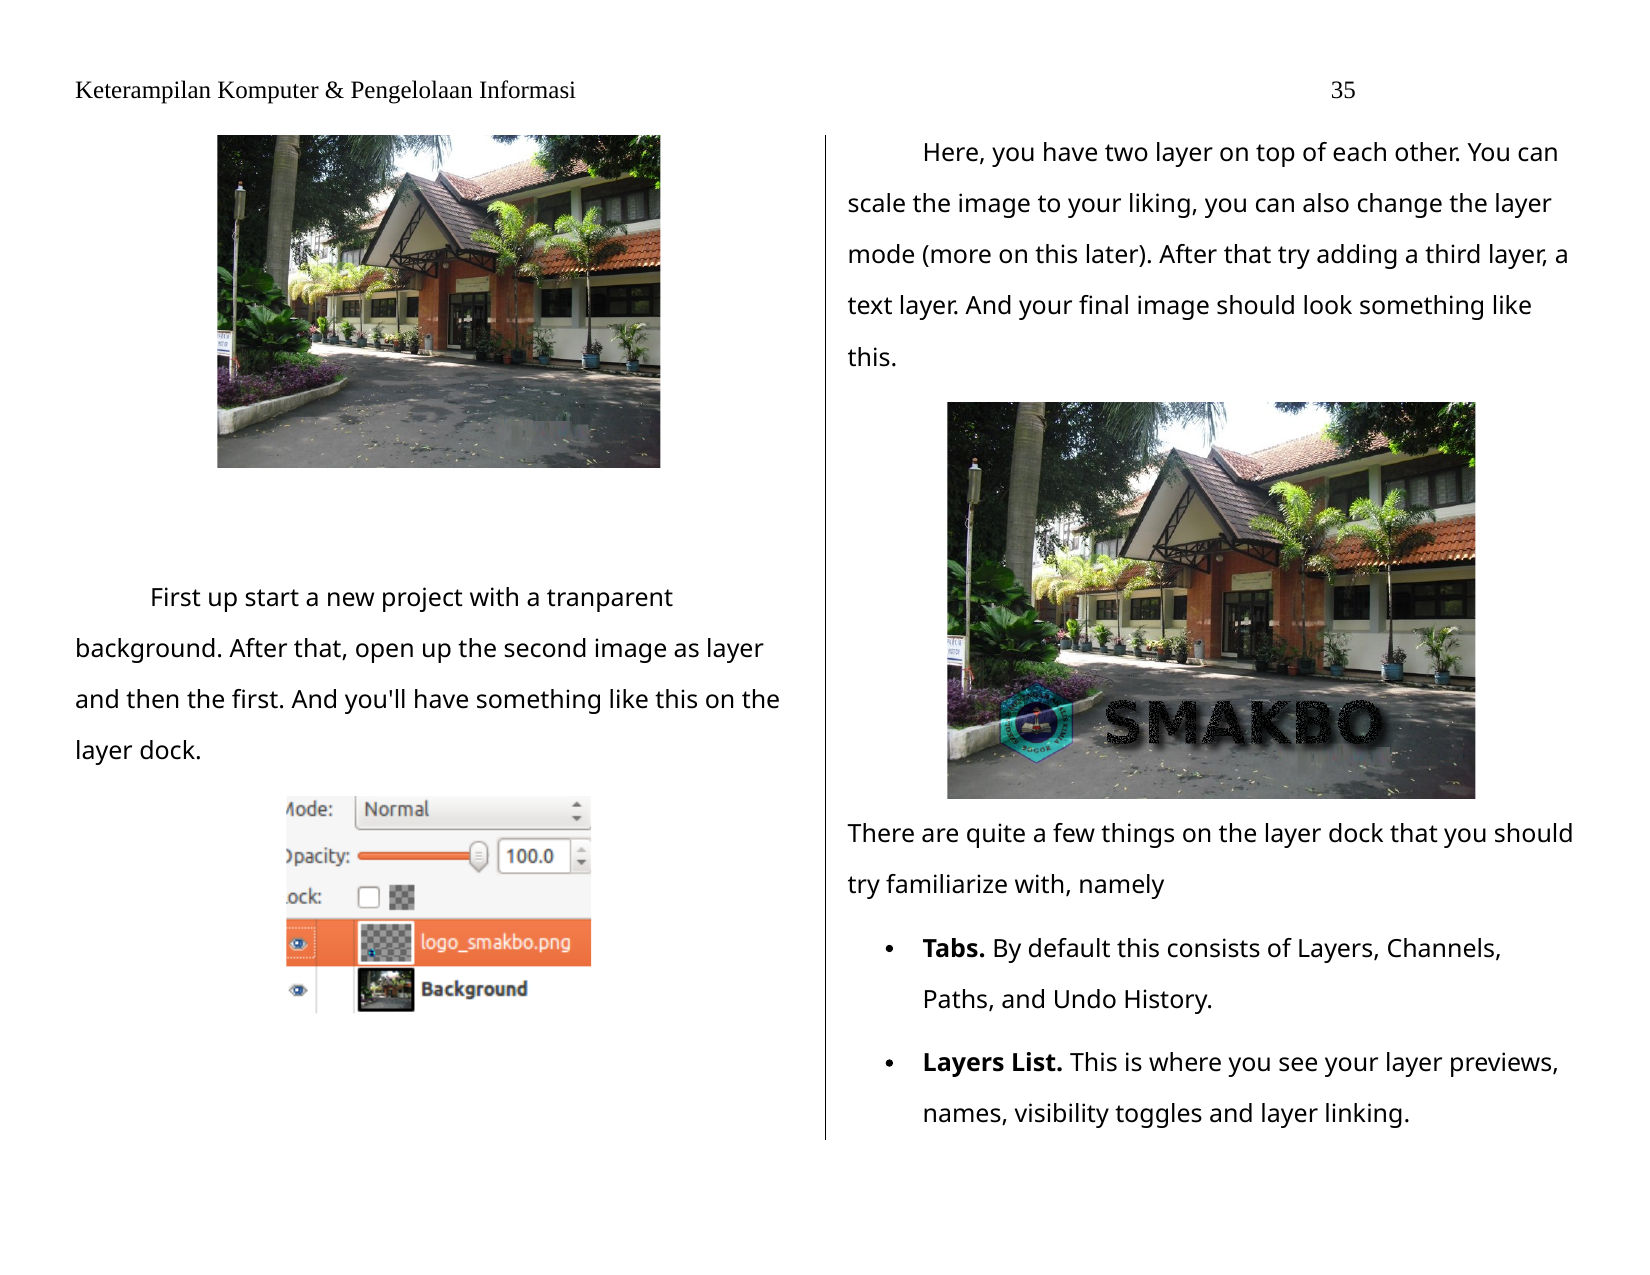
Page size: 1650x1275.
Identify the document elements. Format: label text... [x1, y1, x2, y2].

list Tabs. By default this consists of Layers, Channels, Paths, and Undo History. [885, 930, 1575, 1016]
text Here, you have two layer on top of each other. You can scale the image to your liking, you can also change the layer mode (more on this later). After that try adding a third layer, a text layer. And your final image should look something like this. [847, 135, 1575, 373]
picture [947, 402, 1476, 799]
list Layers List. This is where you see your layer previews, names, visibility toggles and layer linking. [885, 1045, 1575, 1130]
list There are quite a few things on the layer dock that you should try familiarize with, namely [847, 403, 1575, 901]
picture [286, 796, 592, 1109]
picture [217, 135, 661, 468]
text First up start a new project with a tranparent background. After that, open up the second image as layer and then the first. And you'll have something like this on the layer dock. [75, 580, 802, 767]
